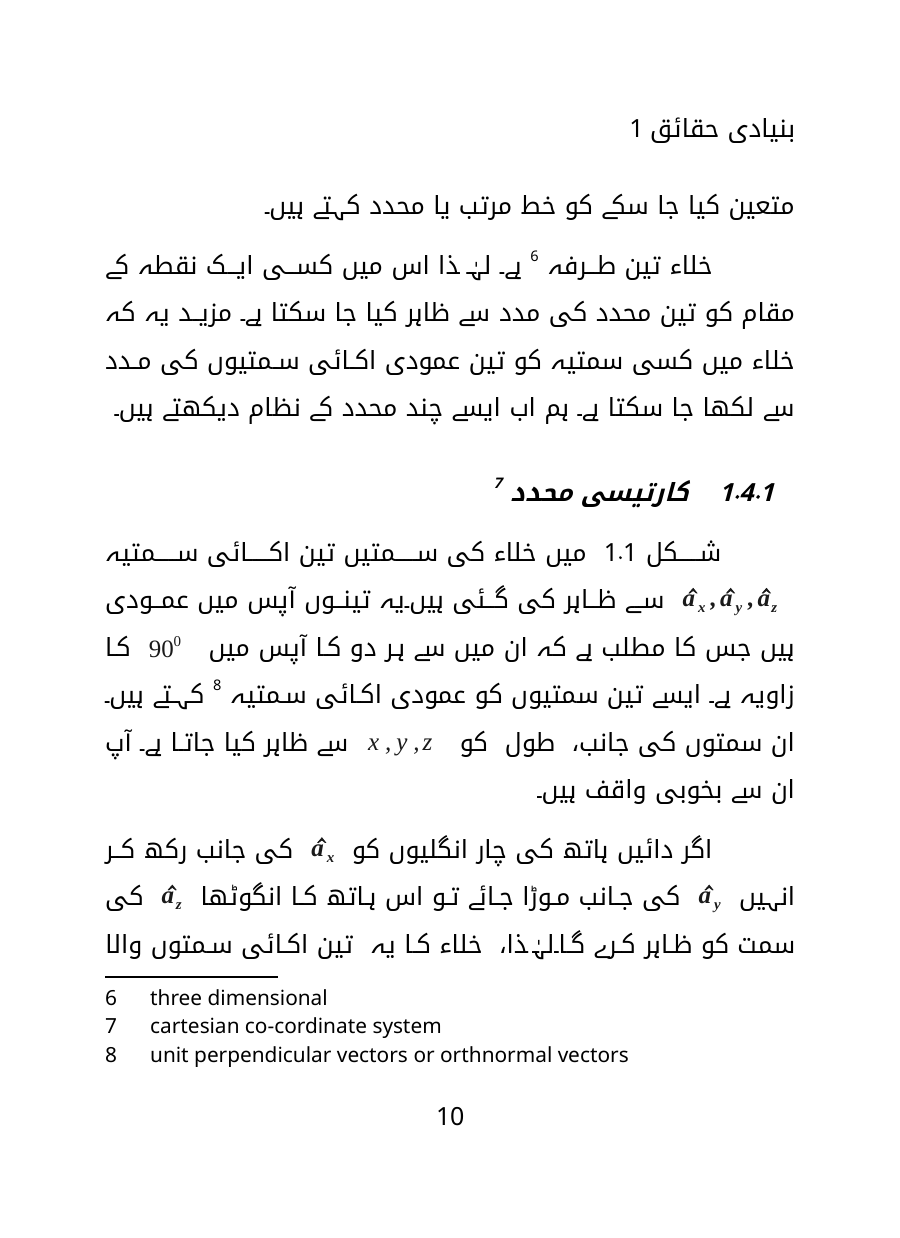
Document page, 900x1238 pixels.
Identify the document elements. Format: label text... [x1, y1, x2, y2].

text اگر دائیں ہاتھ کی چار انگلیوں کوکی جانب رکھ کر انہیںکی جانب موڑا جائے تو اس ہاتھ کا انگوٹھاکی سمت کو ظاہر کرے گا۔لہٰذا، خلاء کا یہ تین اکائی سمتوں والا نظام ایک دائیں ہاتھ کا نظام ہے۔ [105, 826, 795, 968]
list cartesian co-cordinate system [105, 1012, 795, 1040]
text خلاء تین طرفہ ہے۔ لہٰذا اس میں کسی ایک نقطہ کے مقام کو تین محدد کی مدد سے ظاہر کیا جا سکتا ہے۔ مزید یہ کہ خلاء میں کسی سمتیہ کو تین عمودی اکائی سمتیوں کی مدد سے لکھا جا سکتا ہے۔ ہم اب ایسے چند محدد کے نظام دیکھتے ہیں۔ [105, 242, 795, 432]
text three dimensional [105, 983, 795, 1012]
subtitle کارتیسی محدد [105, 469, 718, 517]
text شکل 1.1 میں خلاء کی سمتیں تین اکائی سمتیہ سے ظاہر کی گئی ہیں۔یہ تینوں آپس میں عمودی ہیں جس کا مطلب ہے کہ ان میں سے ہر دو کا آپس میں کا زاویہ ہے۔ ایسے تین سمتیوں کو عمودی اکائی سمتیہ کہتے ہیں۔ ان سمتوں کی جانب، طول کو سے ظاہر کیا جاتا ہے۔ آپ ان سے بخوبی واقف ہیں۔ [105, 529, 795, 814]
text unit perpendicular vectors or orthnormal vectors [105, 1040, 795, 1068]
text ایک ایسا طریقہ جس کے ذریعہ کسی نقطہ کا مقام متعین کیا جا سکے کو خط مرتب یا محدد کہتے ہیں۔ [105, 182, 795, 230]
